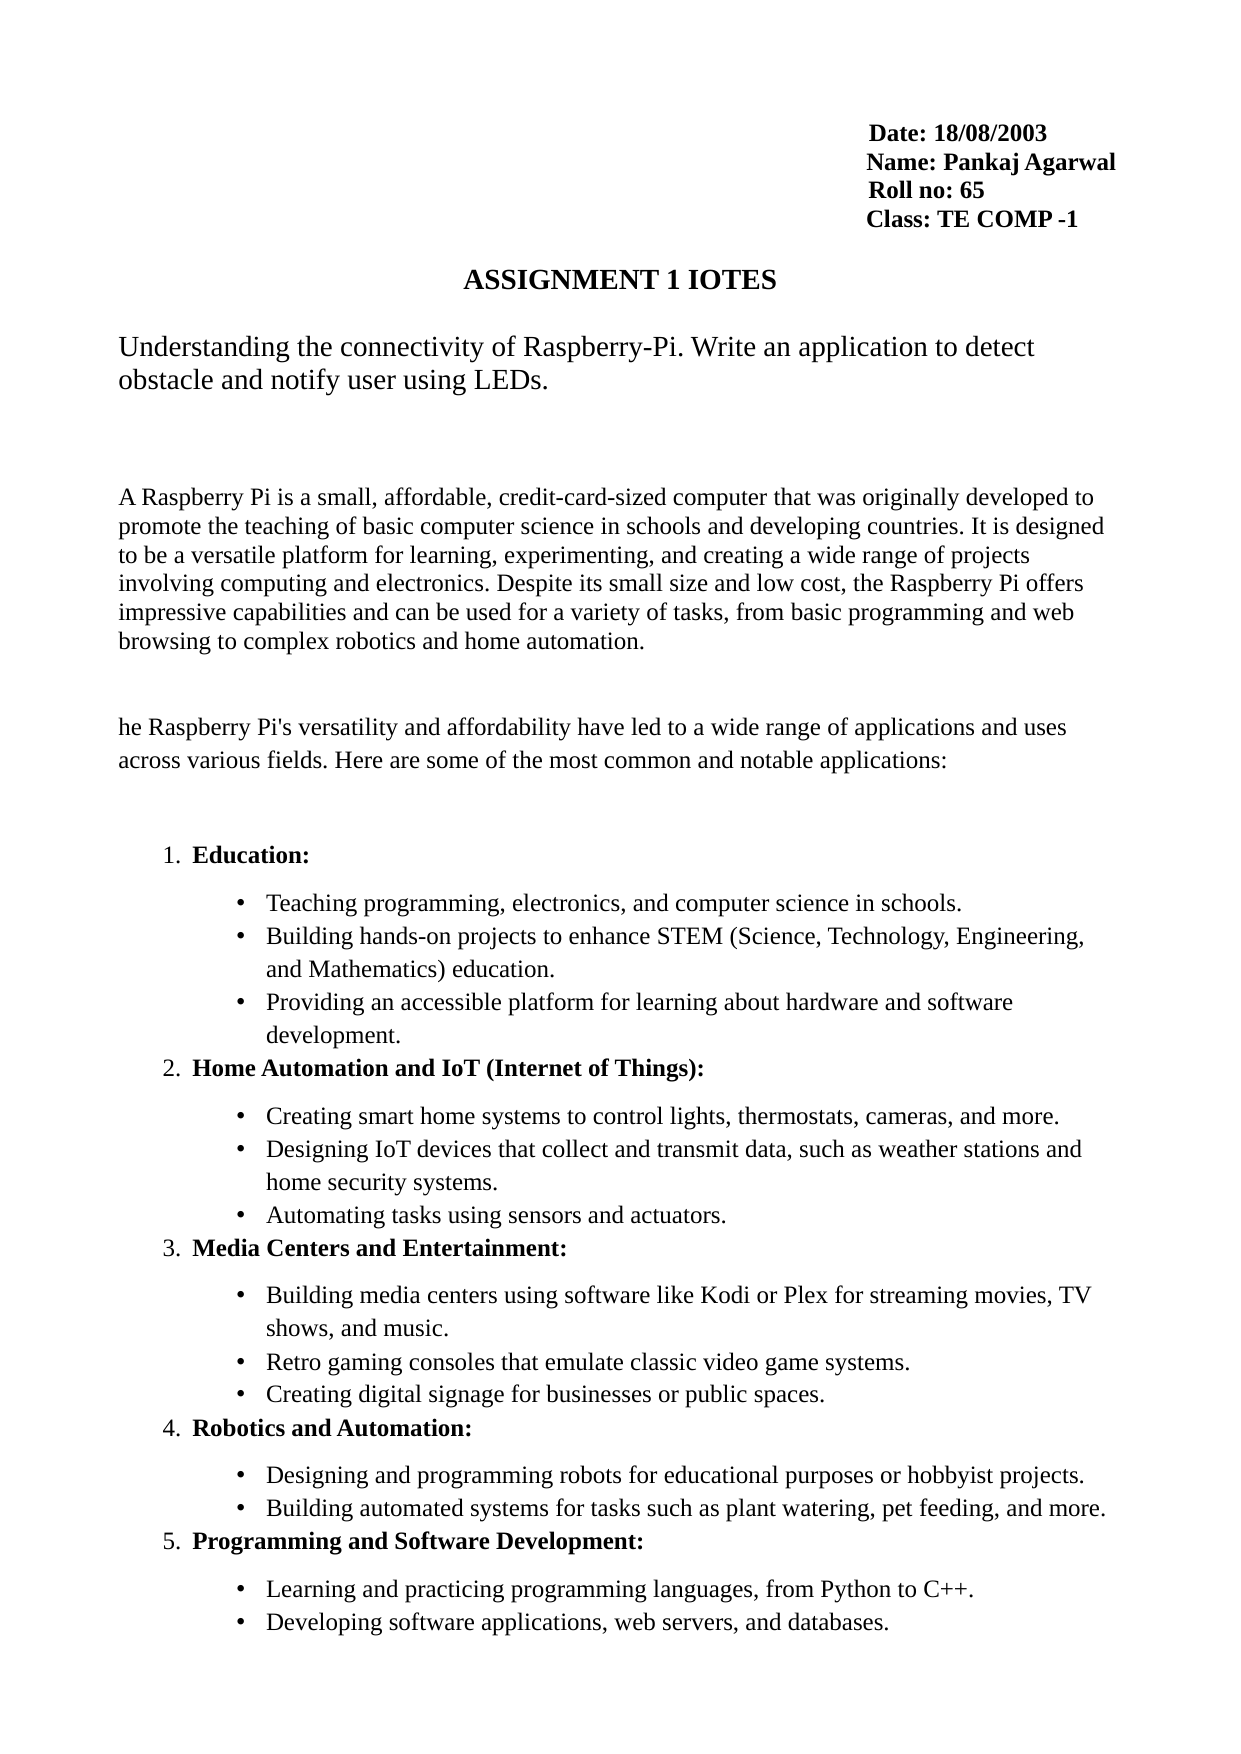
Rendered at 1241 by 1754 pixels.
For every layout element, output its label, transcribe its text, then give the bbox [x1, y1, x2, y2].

list Robotics and Automation: [162, 1413, 1122, 1441]
list Designing and programming robots for educational purposes or hobbyist projects. [236, 1460, 1122, 1489]
list Teaching programming, electronics, and computer science in schools. [236, 888, 1122, 917]
list Automating tasks using sensors and actuators. [236, 1200, 1122, 1229]
list Designing IoT devices that collect and transmit data, such as weather stations and home security systems. [236, 1134, 1122, 1196]
list Home Automation and IoT (Internet of Things): [162, 1053, 1122, 1082]
text Name: Pankaj Agarwal [118, 147, 1122, 176]
text ASSIGNMENT 1 IOTES [118, 262, 1122, 295]
text Roll no: 65 [118, 176, 1122, 204]
list Developing software applications, web servers, and databases. [236, 1607, 1122, 1636]
text Date: 18/08/2003 [118, 118, 1122, 147]
list Media Centers and Entertainment: [162, 1233, 1122, 1262]
list Creating digital signage for businesses or public spaces. [236, 1379, 1122, 1408]
list Learning and practicing programming languages, from Python to C++. [236, 1574, 1122, 1603]
list Building hands-on projects to enhance STEM (Science, Technology, Engineering, and Mathematics) education. [236, 921, 1122, 983]
list Building media centers using software like Kodi or Plex for streaming movies, TV shows, and music. [236, 1281, 1122, 1342]
list Providing an accessible platform for learning about hardware and software development. [236, 987, 1122, 1049]
list Programming and Software Development: [162, 1526, 1122, 1555]
list Retro gaming consoles that emulate classic video game systems. [236, 1347, 1122, 1375]
list Creating smart home systems to control lights, thermostats, cameras, and more. [236, 1101, 1122, 1129]
text he Raspberry Pi's versatility and affordability have led to a wide range of applications and uses across various fields. Here are some of the most common and notable applications: [118, 712, 1122, 774]
list Education: [162, 841, 1122, 869]
text A Raspberry Pi is a small, affordable, credit-card-sized computer that was originally developed to promote the teaching of basic computer science in schools and developing countries. It is designed to be a versatile platform for learning, experimenting, and creating a wide range of projects involving computing and electronics. Despite its small size and low cost, the Raspberry Pi offers impressive capabilities and can be used for a variety of tasks, from basic programming and web browsing to complex robotics and home automation. [118, 482, 1122, 655]
text Class: TE COMP -1 [118, 204, 1122, 233]
text Understanding the connectivity of Raspberry-Pi. Write an application to detect obstacle and notify user using LEDs. [118, 329, 1122, 396]
list Building automated systems for tasks such as plant watering, pet feeding, and more. [236, 1493, 1122, 1522]
